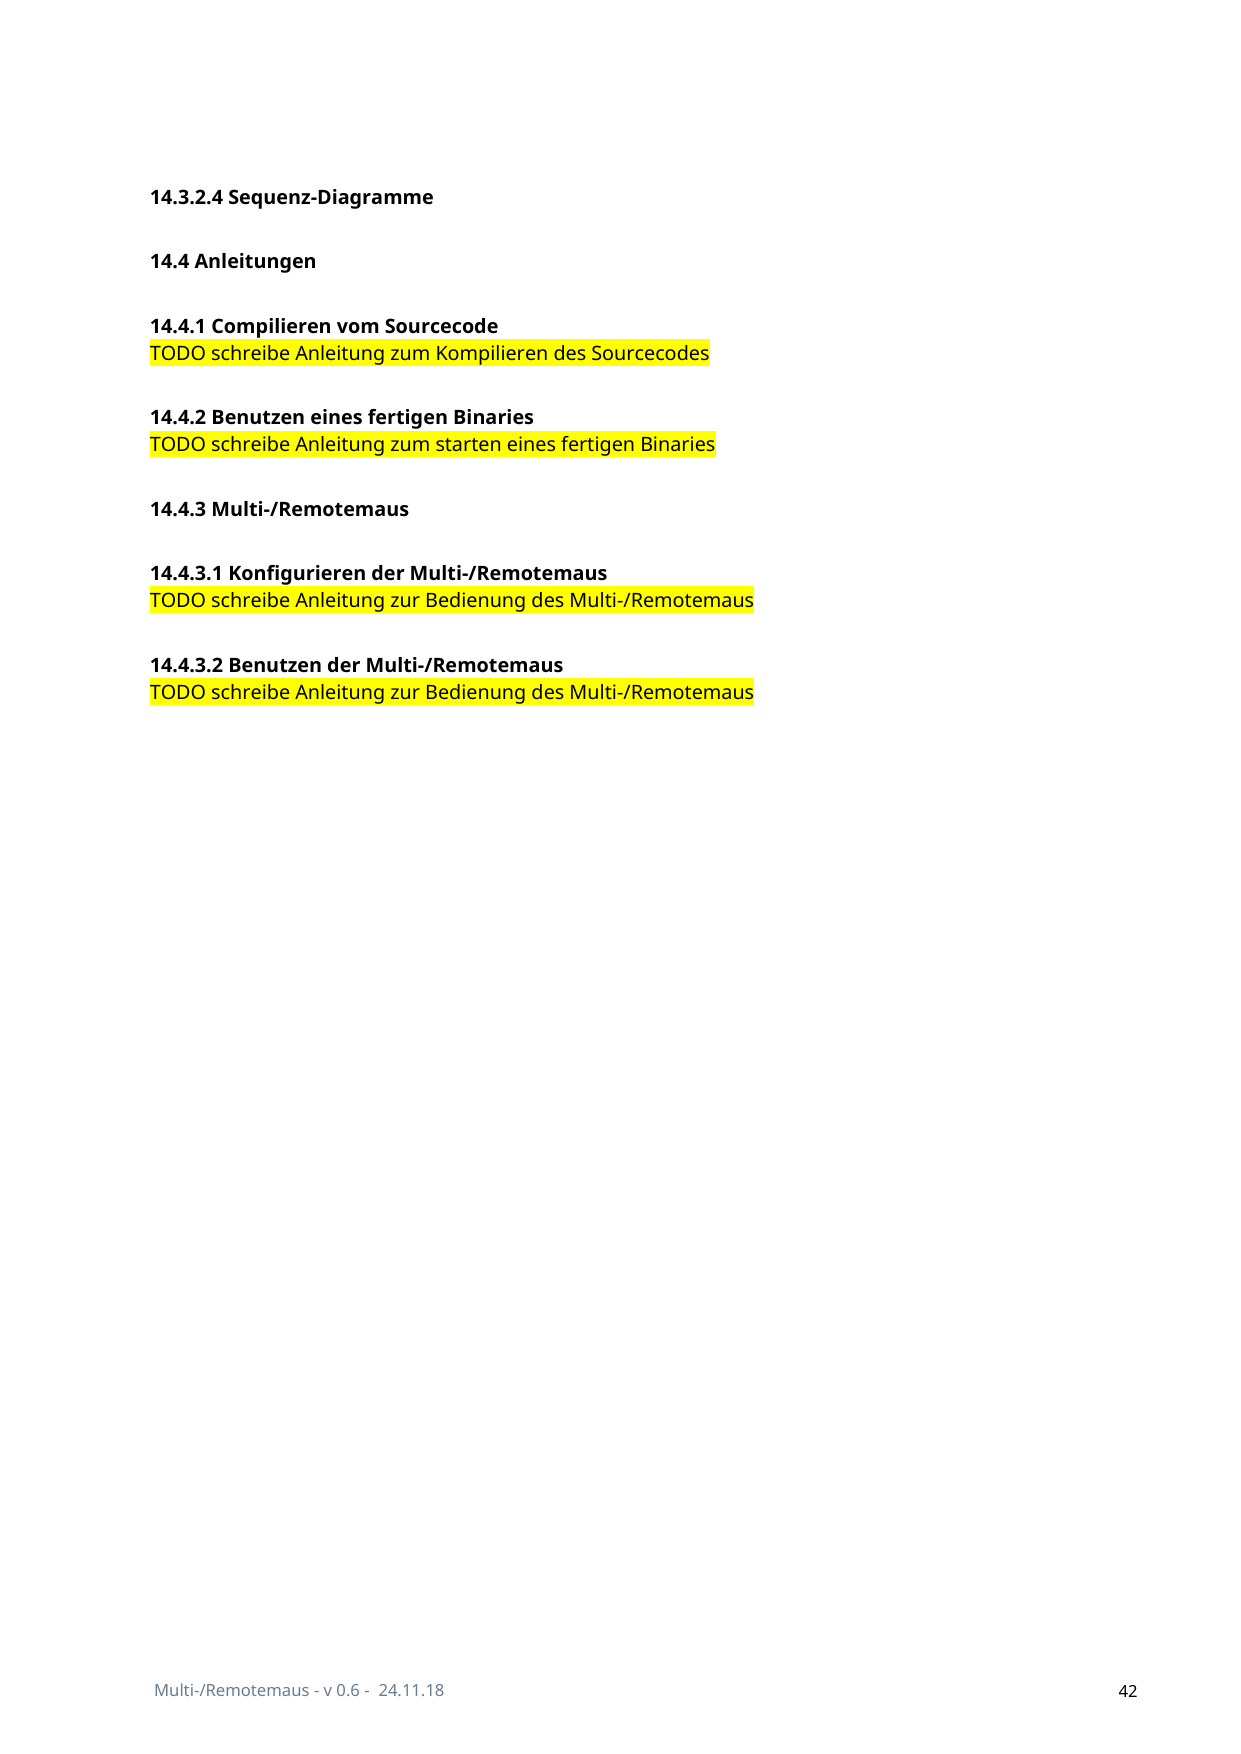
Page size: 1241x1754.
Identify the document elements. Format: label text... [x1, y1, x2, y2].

subtitle Anleitungen [149, 248, 1136, 274]
text TODO schreibe Anleitung zur Bedienung des Multi-/Remotemaus [149, 586, 1136, 613]
subtitle Benutzen der Multi-/Remotemaus [149, 651, 1136, 678]
subtitle Benutzen eines fertigen Binaries [149, 403, 1136, 431]
subtitle Compilieren vom Sourcecode [149, 312, 1136, 339]
text TODO schreibe Anleitung zum Kompilieren des Sourcecodes [149, 339, 1136, 366]
subtitle Konfigurieren der Multi-/Remotemaus [149, 559, 1136, 586]
text TODO schreibe Anleitung zum starten eines fertigen Binaries [149, 431, 1136, 457]
subtitle Multi-/Remotemaus [149, 495, 1136, 522]
text TODO schreibe Anleitung zur Bedienung des Multi-/Remotemaus [149, 678, 1136, 705]
subtitle Sequenz-Diagramme [149, 183, 1136, 210]
